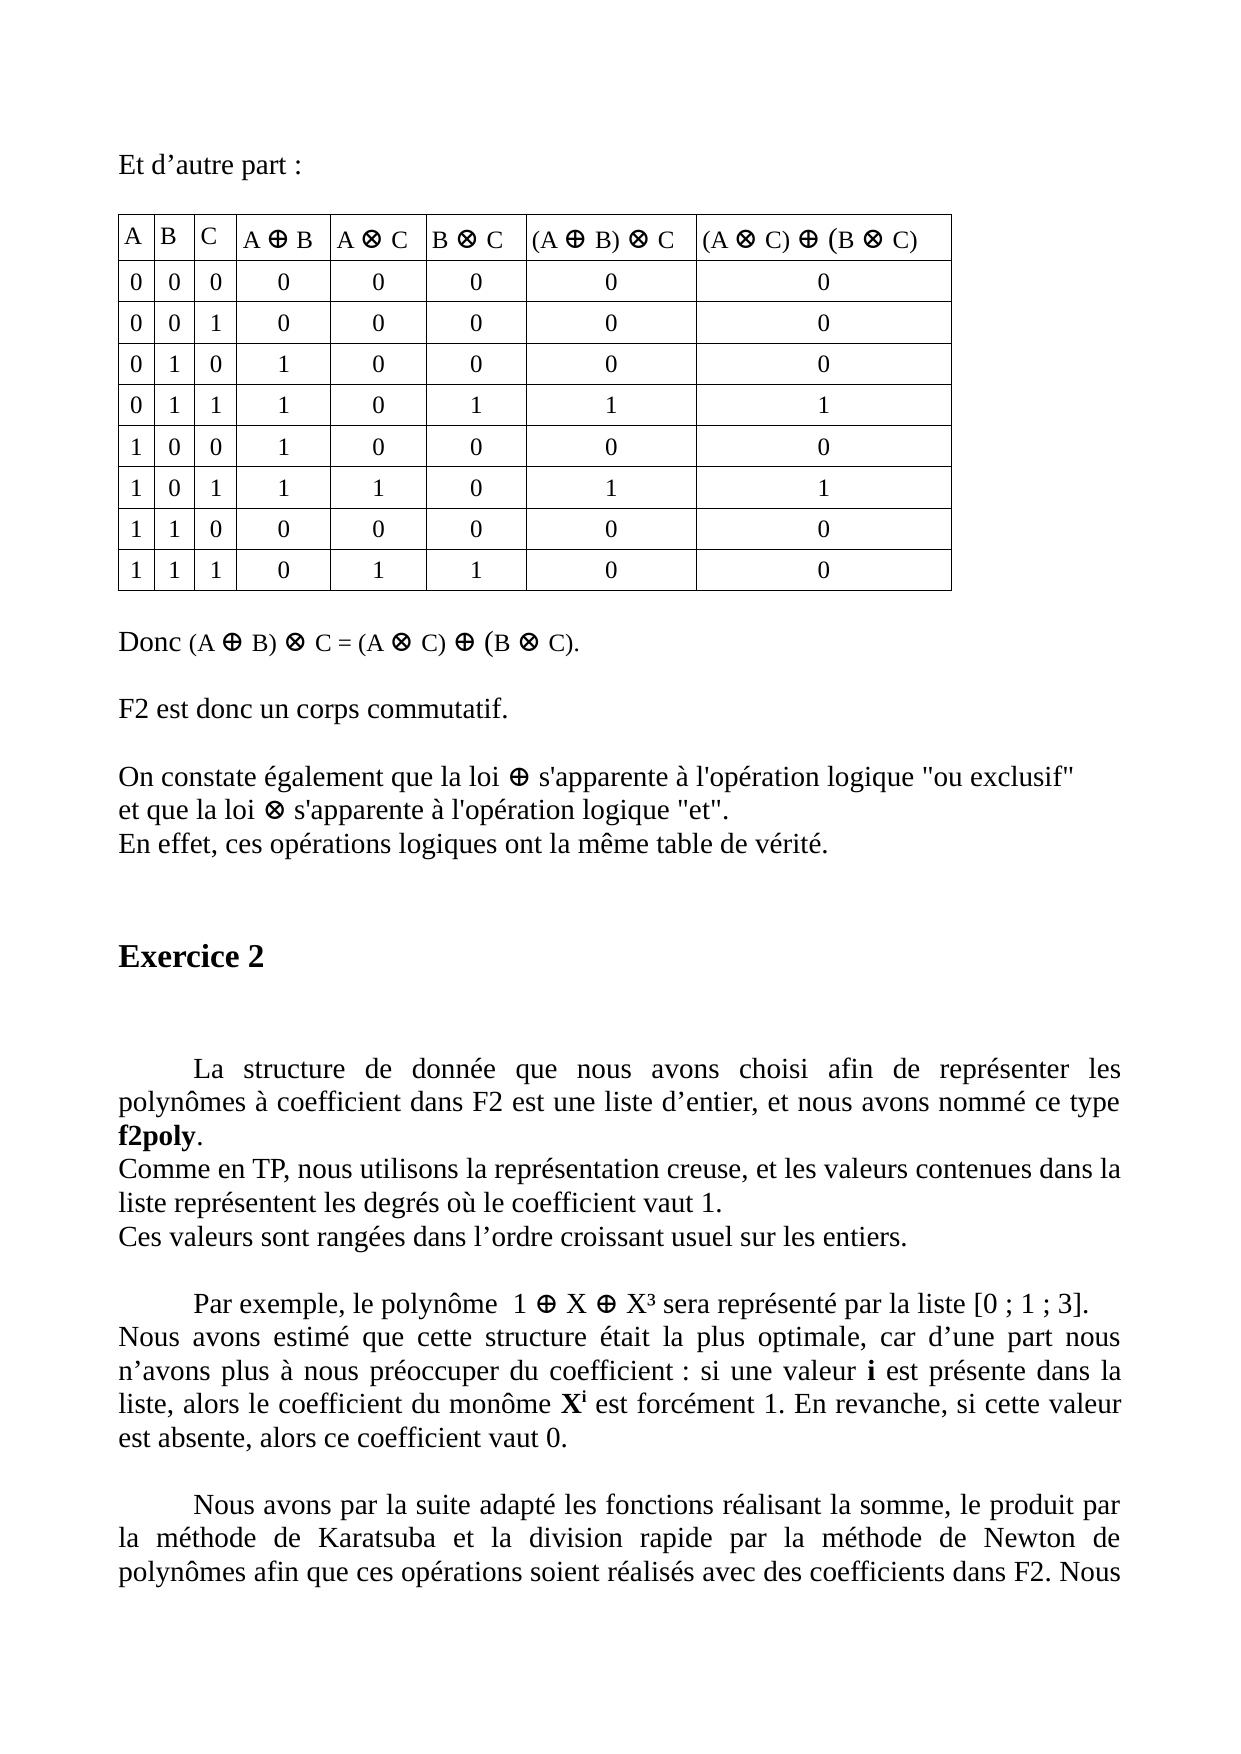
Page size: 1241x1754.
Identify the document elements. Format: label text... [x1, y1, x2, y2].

table_cell 1 [697, 467, 951, 507]
table_cell 0 [155, 467, 194, 507]
table_cell 0 [119, 344, 154, 384]
table_header B ⊗ C [427, 215, 526, 260]
table_header (A ⊗ C) ⊕ (B ⊗ C) [697, 215, 951, 260]
table_cell 0 [427, 261, 526, 301]
table_cell 0 [155, 261, 194, 301]
table_cell 0 [119, 302, 154, 342]
table_cell 1 [155, 385, 194, 425]
table_cell 1 [119, 509, 154, 549]
text Donc (A ⊕ B) ⊗ C = (A ⊗ C) ⊕ (B ⊗ C). [118, 624, 1122, 658]
table_cell 1 [527, 385, 696, 425]
table_cell 1 [119, 467, 154, 507]
table_cell 1 [427, 550, 526, 590]
table_cell 0 [527, 509, 696, 549]
table_cell 0 [237, 550, 330, 590]
table_cell 1 [237, 426, 330, 466]
text Ces valeurs sont rangées dans l’ordre croissant usuel sur les entiers. [118, 1219, 1122, 1252]
table_cell 0 [697, 344, 951, 384]
table_header A ⊗ C [331, 215, 426, 260]
text La structure de donnée que nous avons choisi afin de représenter les polynômes à coefficient dans F2 est une liste d’entier, et nous avons nommé ce type f2poly. [118, 1051, 1122, 1152]
table_header C [195, 215, 236, 260]
table_cell 0 [331, 302, 426, 342]
table_cell 1 [195, 550, 236, 590]
table_cell 1 [331, 467, 426, 507]
table_cell 1 [237, 467, 330, 507]
text Comme en TP, nous utilisons la représentation creuse, et les valeurs contenues dans la liste représentent les degrés où le coefficient vaut 1. [118, 1152, 1122, 1219]
table_cell 0 [195, 344, 236, 384]
table_cell 0 [155, 302, 194, 342]
table_cell 0 [427, 302, 526, 342]
table_cell 0 [527, 344, 696, 384]
table_cell 1 [427, 385, 526, 425]
table_cell 0 [195, 261, 236, 301]
table_cell 0 [237, 302, 330, 342]
table_cell 0 [331, 344, 426, 384]
table_cell 0 [427, 344, 526, 384]
table_cell 1 [195, 302, 236, 342]
text En effet, ces opérations logiques ont la même table de vérité. [118, 826, 1122, 859]
text Exercice 2 [118, 936, 1122, 974]
table_cell 0 [331, 261, 426, 301]
table_cell 0 [195, 426, 236, 466]
table_cell 0 [697, 426, 951, 466]
table_cell 1 [155, 509, 194, 549]
text Nous avons estimé que cette structure était la plus optimale, car d’une part nous n’avons plus à nous préoccuper du coefficient : si une valeur i est présente dans la liste, alors le coefficient du monôme Xi est forcément 1. En revanche, si cette valeur est absente, alors ce coefficient vaut 0. [118, 1319, 1122, 1453]
table_cell 0 [331, 509, 426, 549]
table_cell 1 [237, 344, 330, 384]
table_cell 0 [119, 385, 154, 425]
table_cell 1 [237, 385, 330, 425]
table_cell 0 [331, 426, 426, 466]
table_cell 0 [527, 426, 696, 466]
table_cell 1 [119, 550, 154, 590]
table_cell 0 [427, 426, 526, 466]
table_cell 1 [195, 385, 236, 425]
text Par exemple, le polynôme 1 ⊕ X ⊕ X³ sera représenté par la liste [0 ; 1 ; 3]. [118, 1286, 1122, 1319]
table_cell 1 [697, 385, 951, 425]
text Et d’autre part : [118, 147, 1122, 180]
table_header A ⊕ B [237, 215, 330, 260]
table_cell 0 [697, 261, 951, 301]
table_cell 0 [237, 509, 330, 549]
table_cell 0 [527, 550, 696, 590]
text Nous avons par la suite adapté les fonctions réalisant la somme, le produit par la méthode de Karatsuba et la division rapide par la méthode de Newton de polynômes afin que ces opérations soient réalisés avec des coefficients dans F2. Nous [118, 1487, 1122, 1588]
table_header (A ⊕ B) ⊗ C [527, 215, 696, 260]
text On constate également que la loi ⊕ s'apparente à l'opération logique "ou exclusif" [118, 759, 1122, 792]
table_header B [155, 215, 194, 260]
table_cell 1 [155, 344, 194, 384]
table_cell 0 [427, 467, 526, 507]
table_cell 1 [331, 550, 426, 590]
table_cell 1 [119, 426, 154, 466]
table_cell 1 [195, 467, 236, 507]
table_cell 0 [527, 302, 696, 342]
table_cell 0 [195, 509, 236, 549]
text et que la loi ⊗ s'apparente à l'opération logique "et". [118, 792, 1122, 826]
table_cell 0 [697, 550, 951, 590]
text F2 est donc un corps commutatif. [118, 692, 1122, 725]
table_cell 0 [155, 426, 194, 466]
table_cell 1 [527, 467, 696, 507]
table_cell 0 [697, 509, 951, 549]
table_cell 0 [527, 261, 696, 301]
table_cell 0 [427, 509, 526, 549]
table_cell 0 [331, 385, 426, 425]
table_cell 0 [119, 261, 154, 301]
table_cell 0 [237, 261, 330, 301]
table_cell 1 [155, 550, 194, 590]
table_header A [119, 215, 154, 260]
table_cell 0 [697, 302, 951, 342]
